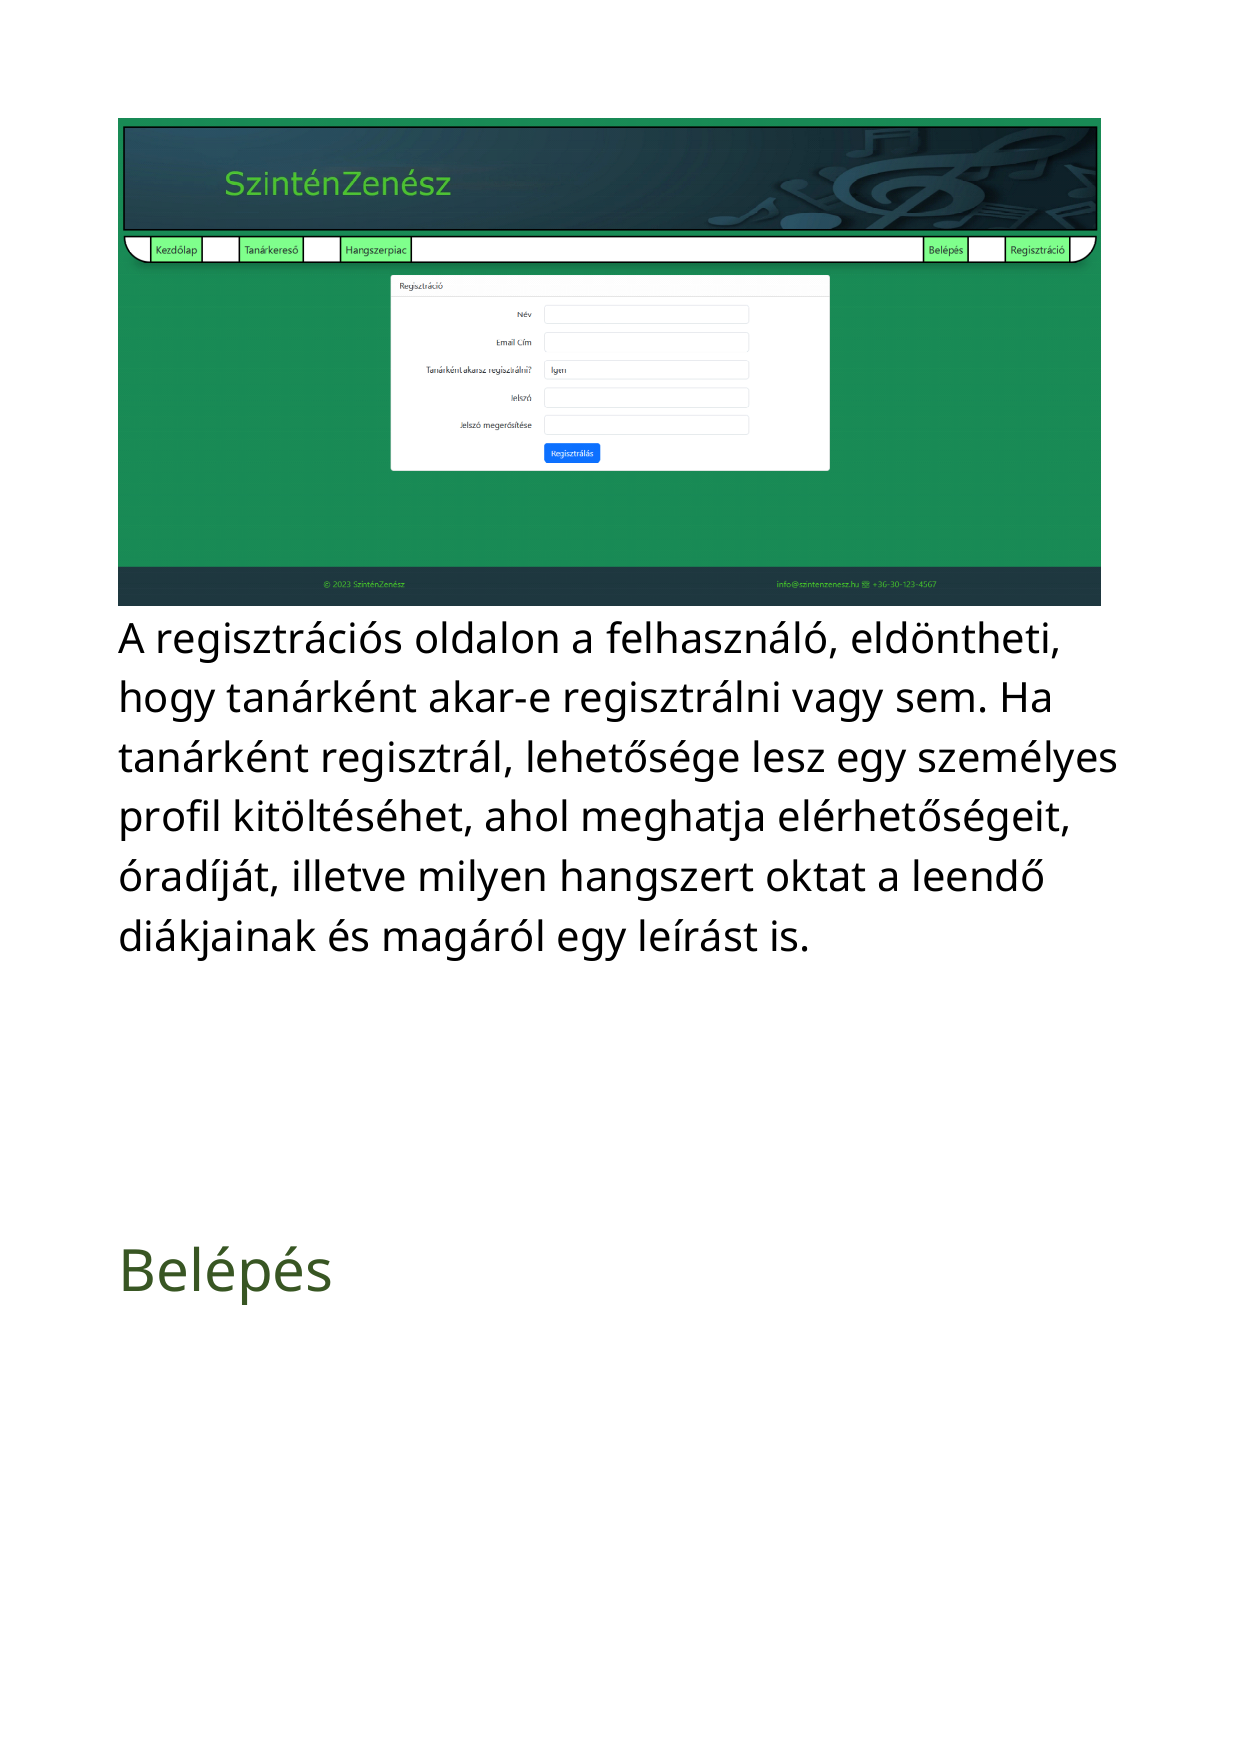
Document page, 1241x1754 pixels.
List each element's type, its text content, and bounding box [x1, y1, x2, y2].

text Belépés [118, 1229, 1122, 1308]
text A regisztrációs oldalon a felhasználó, eldöntheti, hogy tanárként akar-e regisztrálni vagy sem. Ha tanárként regisztrál, lehetősége lesz egy személyes profil kitöltéséhet, ahol meghatja elérhetőségeit, óradíját, illetve milyen hangszert oktat a leendő diákjainak és magáról egy leírást is. [118, 118, 1122, 1051]
